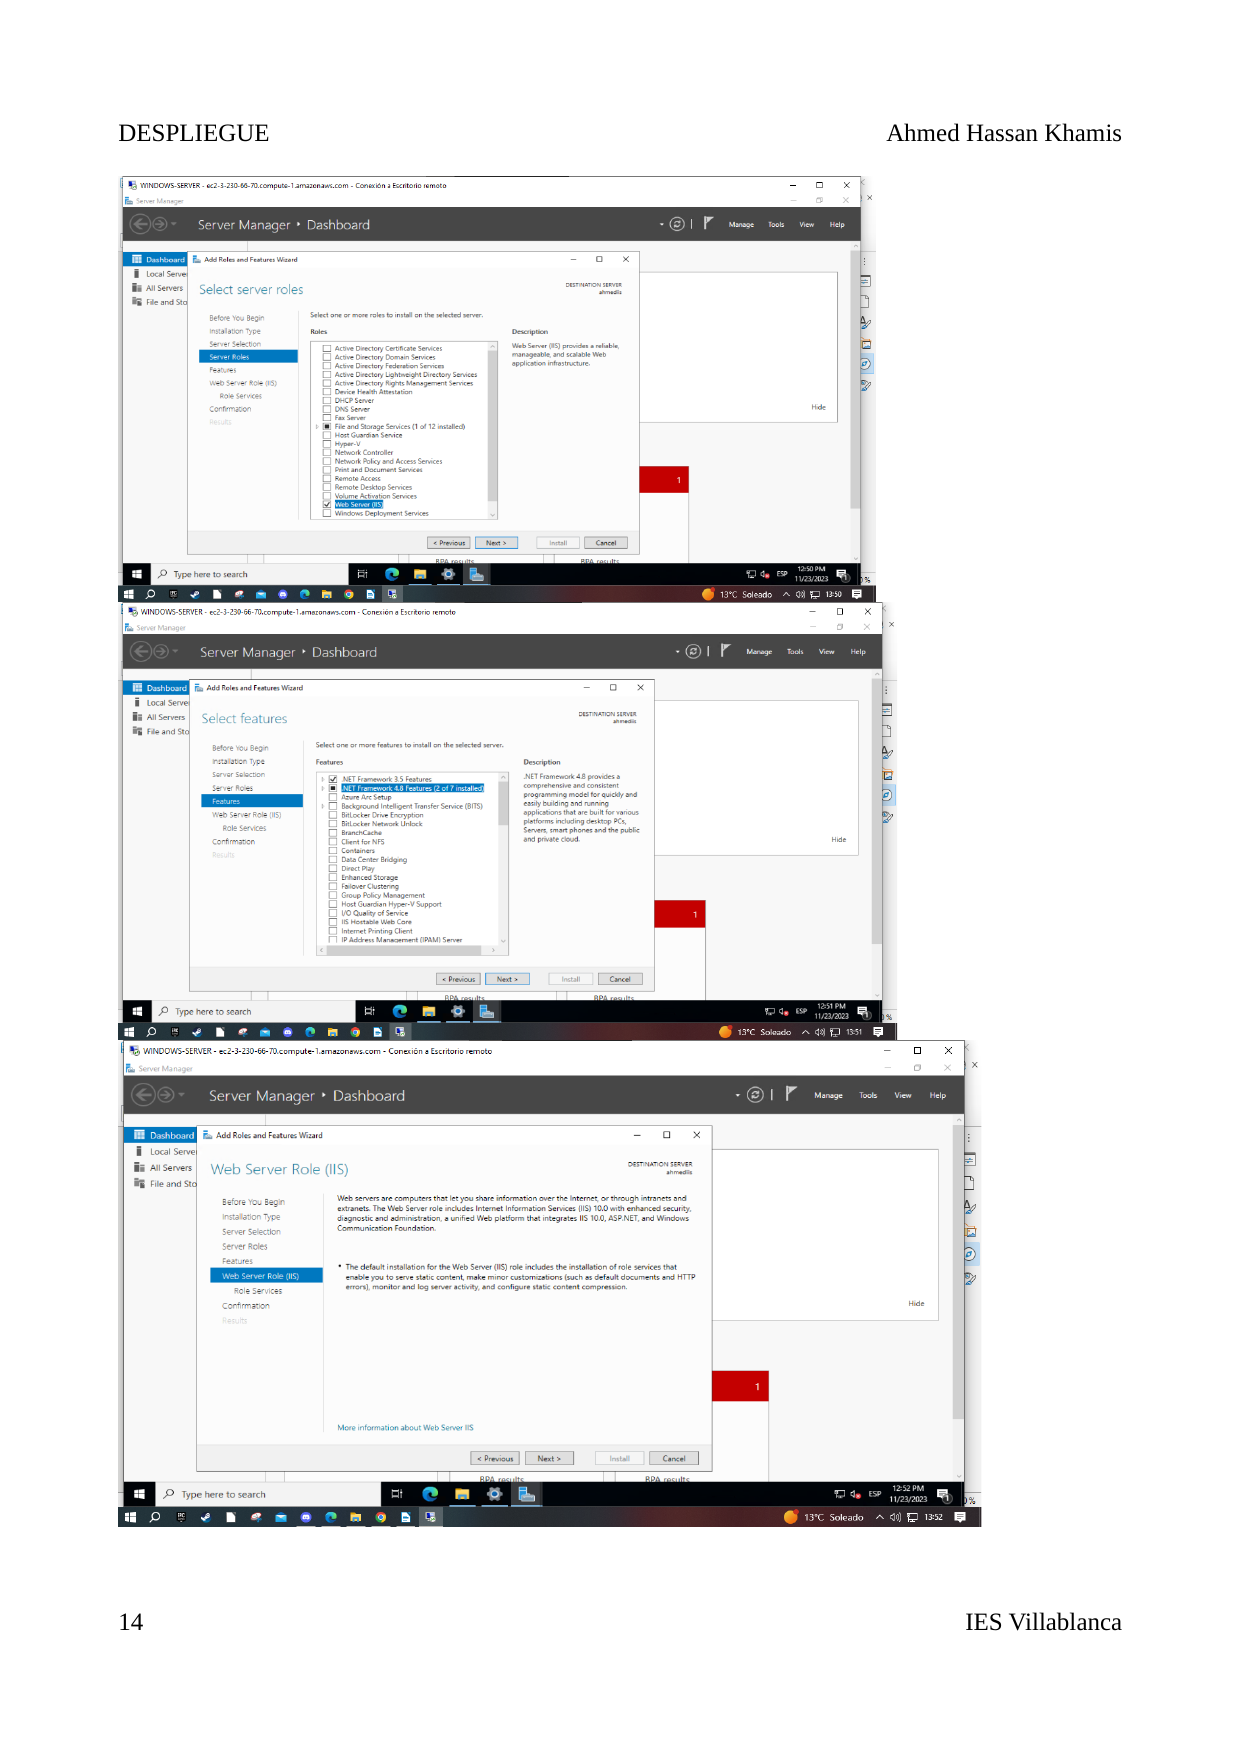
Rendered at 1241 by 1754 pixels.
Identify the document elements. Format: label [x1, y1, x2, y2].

picture [118, 176, 982, 1527]
